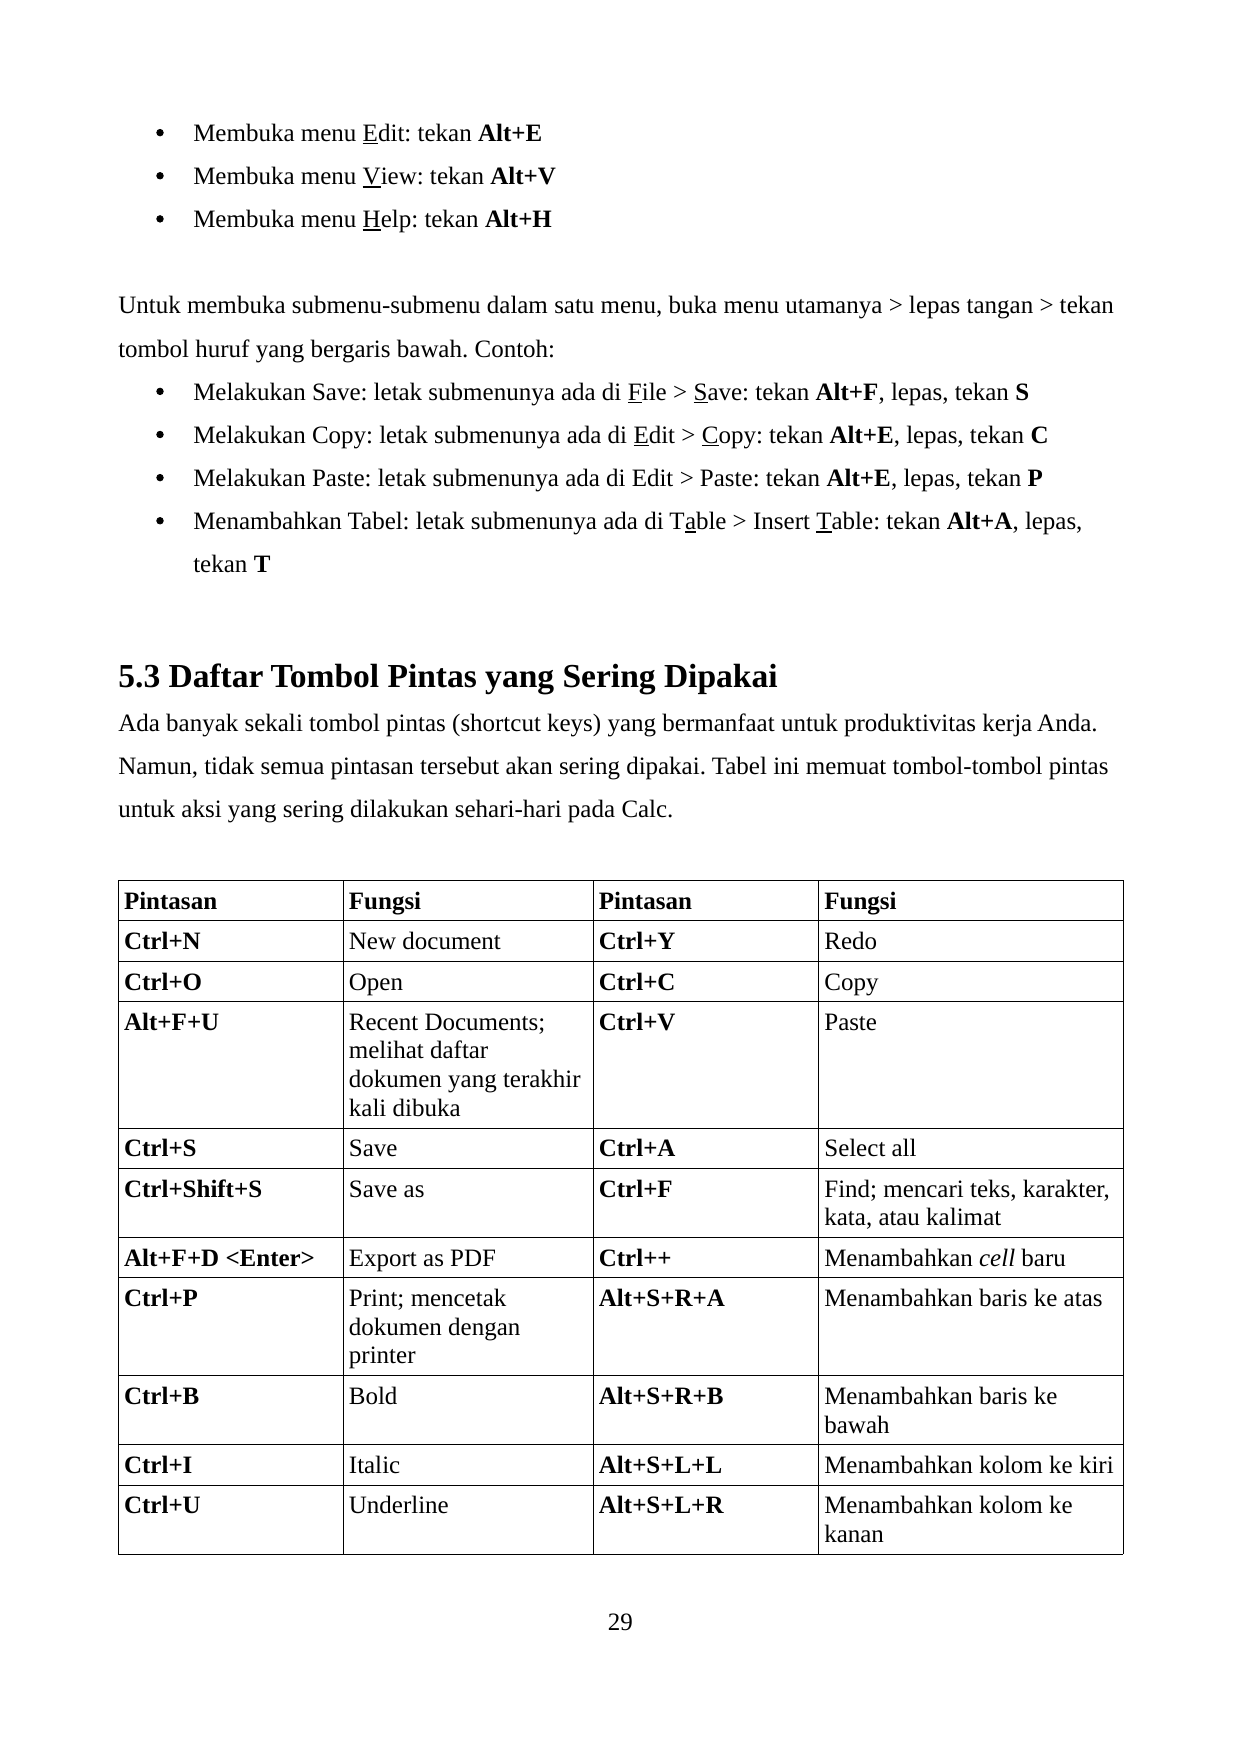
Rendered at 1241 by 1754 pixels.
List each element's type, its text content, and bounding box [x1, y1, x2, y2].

table_cell New document [344, 921, 593, 961]
table_cell Ctrl+C [594, 962, 818, 1001]
table_cell Ctrl+O [119, 962, 343, 1001]
list Menambahkan Tabel: letak submenunya ada di Table > Insert Table: tekan Alt+A, lepas, tekan T [156, 506, 1122, 578]
table_cell Underline [344, 1486, 593, 1553]
table_cell Copy [819, 962, 1123, 1001]
table_cell Save [344, 1129, 593, 1168]
table_cell Recent Documents; melihat daftar dokumen yang terakhir kali dibuka [344, 1002, 593, 1128]
table_cell Export as PDF [344, 1238, 593, 1277]
table_cell Menambahkan cell baru [819, 1238, 1123, 1277]
table_cell Alt+S+L+L [594, 1445, 818, 1484]
list Melakukan Save: letak submenunya ada di File > Save: tekan Alt+F, lepas, tekan S [156, 377, 1122, 406]
list Membuka menu Help: tekan Alt+H [156, 204, 1122, 233]
table_cell Ctrl+Shift+S [119, 1169, 343, 1237]
table_cell Menambahkan kolom ke kanan [819, 1486, 1123, 1553]
table_cell Menambahkan baris ke atas [819, 1278, 1123, 1375]
table_cell Save as [344, 1169, 593, 1237]
table_cell Alt+F+U [119, 1002, 343, 1128]
table_cell Alt+S+R+A [594, 1278, 818, 1375]
table_cell Open [344, 962, 593, 1001]
table_cell Ctrl+S [119, 1129, 343, 1168]
table_cell Alt+S+R+B [594, 1376, 818, 1444]
table_cell Ctrl+P [119, 1278, 343, 1375]
table_cell Ctrl+V [594, 1002, 818, 1128]
table_cell Paste [819, 1002, 1123, 1128]
table_header Fungsi [344, 881, 593, 920]
table_cell Ctrl+N [119, 921, 343, 961]
list Membuka menu View: tekan Alt+V [156, 161, 1122, 190]
table_cell Alt+S+L+R [594, 1486, 818, 1553]
table_header Fungsi [819, 881, 1123, 920]
table_cell Ctrl+B [119, 1376, 343, 1444]
table_header Pintasan [119, 881, 343, 920]
table_cell Ctrl+I [119, 1445, 343, 1484]
list Melakukan Paste: letak submenunya ada di Edit > Paste: tekan Alt+E, lepas, tekan P [156, 463, 1122, 492]
table_cell Ctrl+U [119, 1486, 343, 1553]
list Membuka menu Edit: tekan Alt+E [156, 118, 1122, 147]
table_cell Select all [819, 1129, 1123, 1168]
table_cell Ctrl++ [594, 1238, 818, 1277]
table_cell Find; mencari teks, karakter, kata, atau kalimat [819, 1169, 1123, 1237]
text Untuk membuka submenu-submenu dalam satu menu, buka menu utamanya > lepas tangan > tekan tombol huruf yang bergaris bawah. Contoh: [118, 291, 1122, 362]
table_cell Ctrl+A [594, 1129, 818, 1168]
text Ada banyak sekali tombol pintas (shortcut keys) yang bermanfaat untuk produktivitas kerja Anda. Namun, tidak semua pintasan tersebut akan sering dipakai. Tabel ini memuat tombol-tombol pintas untuk aksi yang sering dilakukan sehari-hari pada Calc. [118, 708, 1122, 823]
table_cell Redo [819, 921, 1123, 961]
table_cell Menambahkan baris ke bawah [819, 1376, 1123, 1444]
subtitle 5.3 Daftar Tombol Pintas yang Sering Dipakai [118, 656, 1122, 695]
table_cell Ctrl+F [594, 1169, 818, 1237]
table_header Pintasan [594, 881, 818, 920]
table_cell Menambahkan kolom ke kiri [819, 1445, 1123, 1484]
table_cell Italic [344, 1445, 593, 1484]
table_cell Ctrl+Y [594, 921, 818, 961]
list Melakukan Copy: letak submenunya ada di Edit > Copy: tekan Alt+E, lepas, tekan C [156, 420, 1122, 449]
table_cell Alt+F+D <Enter> [119, 1238, 343, 1277]
table_cell Bold [344, 1376, 593, 1444]
table_cell Print; mencetak dokumen dengan printer [344, 1278, 593, 1375]
